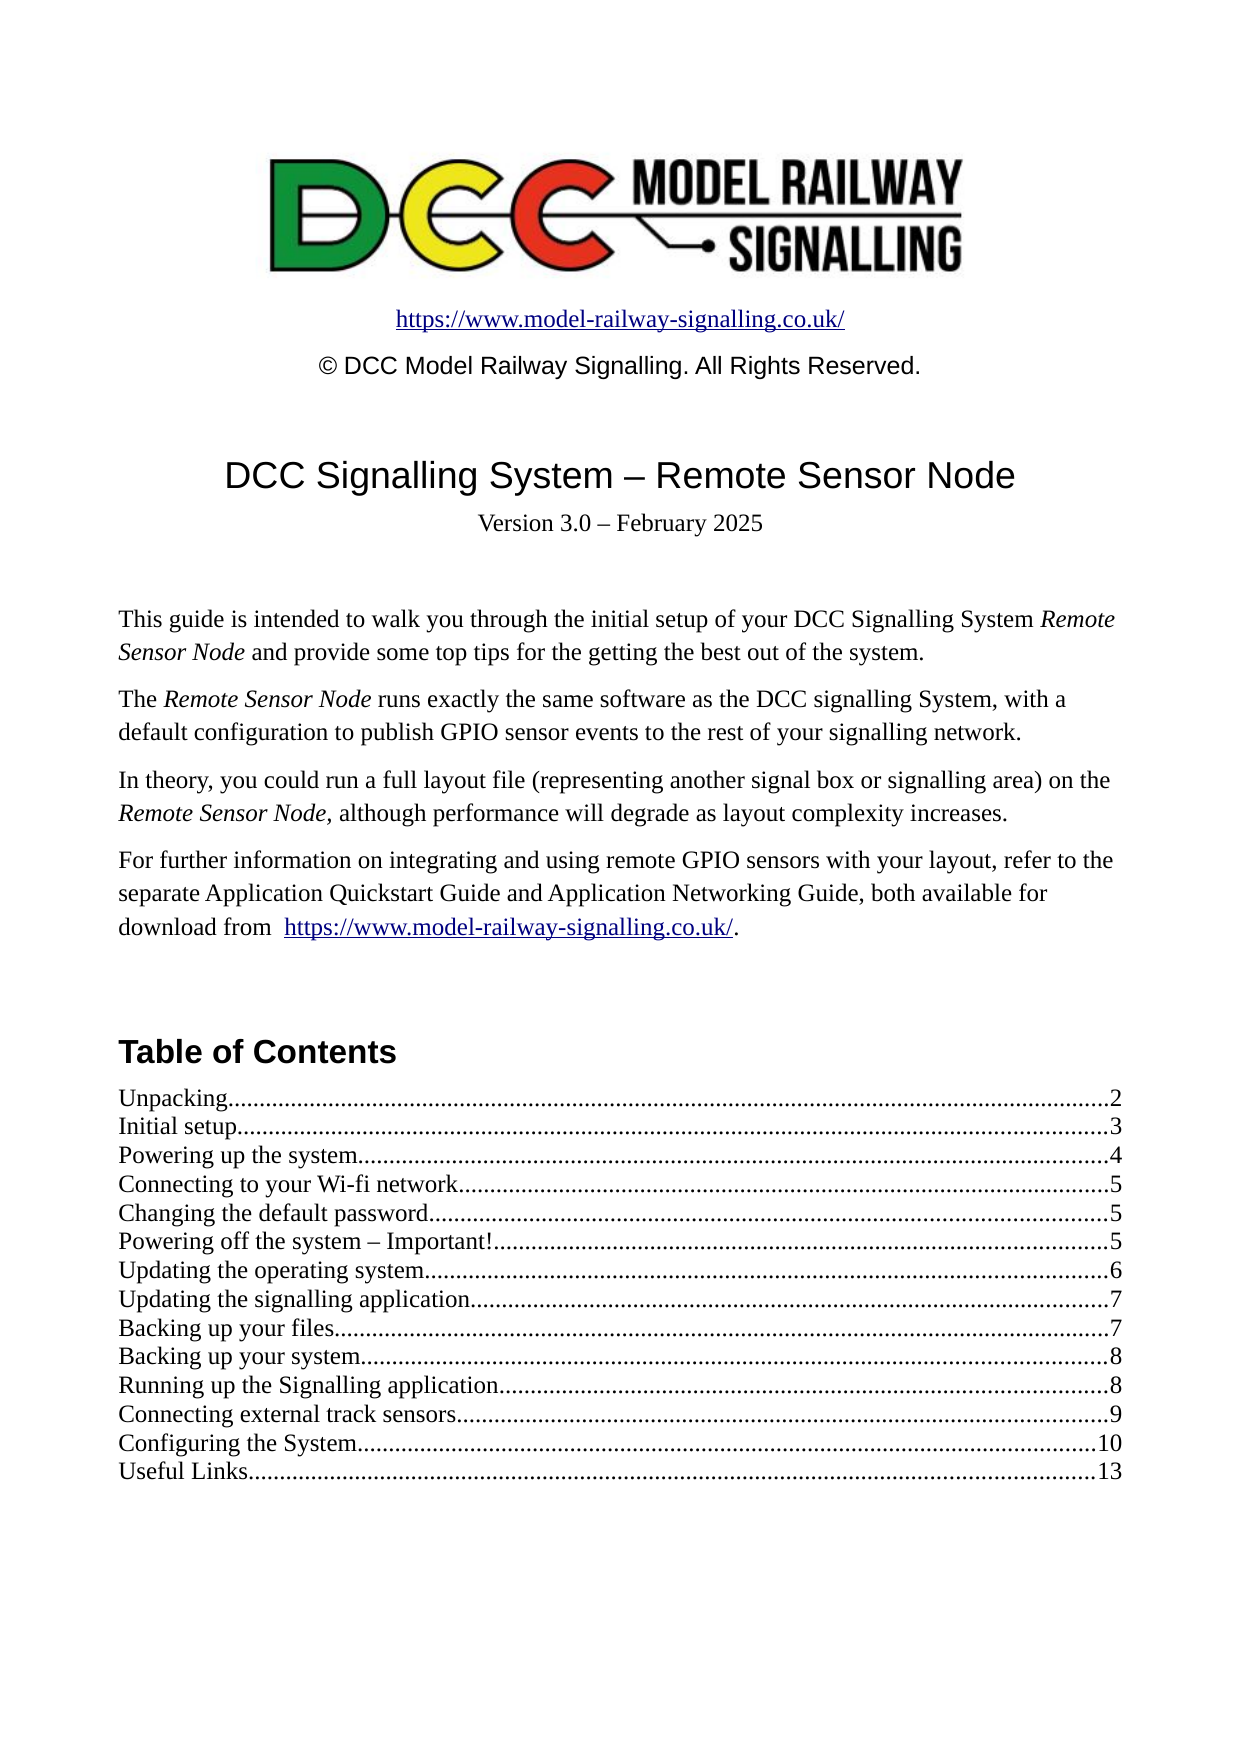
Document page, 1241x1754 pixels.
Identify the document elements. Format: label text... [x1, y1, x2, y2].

text Changing the default password 5 [118, 1198, 1122, 1226]
text Connecting to your Wi-fi network 5 [118, 1169, 1122, 1198]
text Powering off the system – Important! 5 [118, 1226, 1122, 1255]
text Version 3.0 – February 2025 [118, 508, 1122, 537]
text Backing up your system 8 [118, 1341, 1122, 1370]
text Useful Links 13 [118, 1456, 1122, 1485]
text For further information on integrating and using remote GPIO sensors with your layout, refer to the separate Application Quickstart Guide and Application Networking Guide, both available for download from https://www.model-railway-signalling.co.uk/. [118, 846, 1122, 940]
subtitle Table of Contents [118, 1032, 1122, 1070]
picture [255, 132, 985, 299]
text Initial setup 3 [118, 1111, 1122, 1140]
text The Remote Sensor Node runs exactly the same software as the DCC signalling System, with a default configuration to publish GPIO sensor events to the rest of your signalling network. [118, 684, 1122, 746]
text Updating the signalling application 7 [118, 1284, 1122, 1313]
text This guide is intended to walk you through the initial setup of your DCC Signalling System Remote Sensor Node and provide some top tips for the getting the best out of the system. [118, 604, 1122, 665]
text Unpacking 2 [118, 1083, 1122, 1111]
text © DCC Model Railway Signalling. All Rights Reserved. [118, 351, 1122, 380]
text Powering up the system 4 [118, 1140, 1122, 1169]
subtitle DCC Signalling System – Remote Sensor Node [118, 453, 1122, 496]
text Running up the Signalling application 8 [118, 1370, 1122, 1399]
text Configuring the System 10 [118, 1428, 1122, 1456]
text https://www.model-railway-signalling.co.uk/ [118, 304, 1122, 332]
text Connecting external track sensors 9 [118, 1399, 1122, 1428]
text Updating the operating system 6 [118, 1255, 1122, 1284]
text In theory, you could run a full layout file (representing another signal box or signalling area) on the Remote Sensor Node, although performance will degrade as layout complexity increases. [118, 765, 1122, 827]
text Backing up your files 7 [118, 1313, 1122, 1341]
